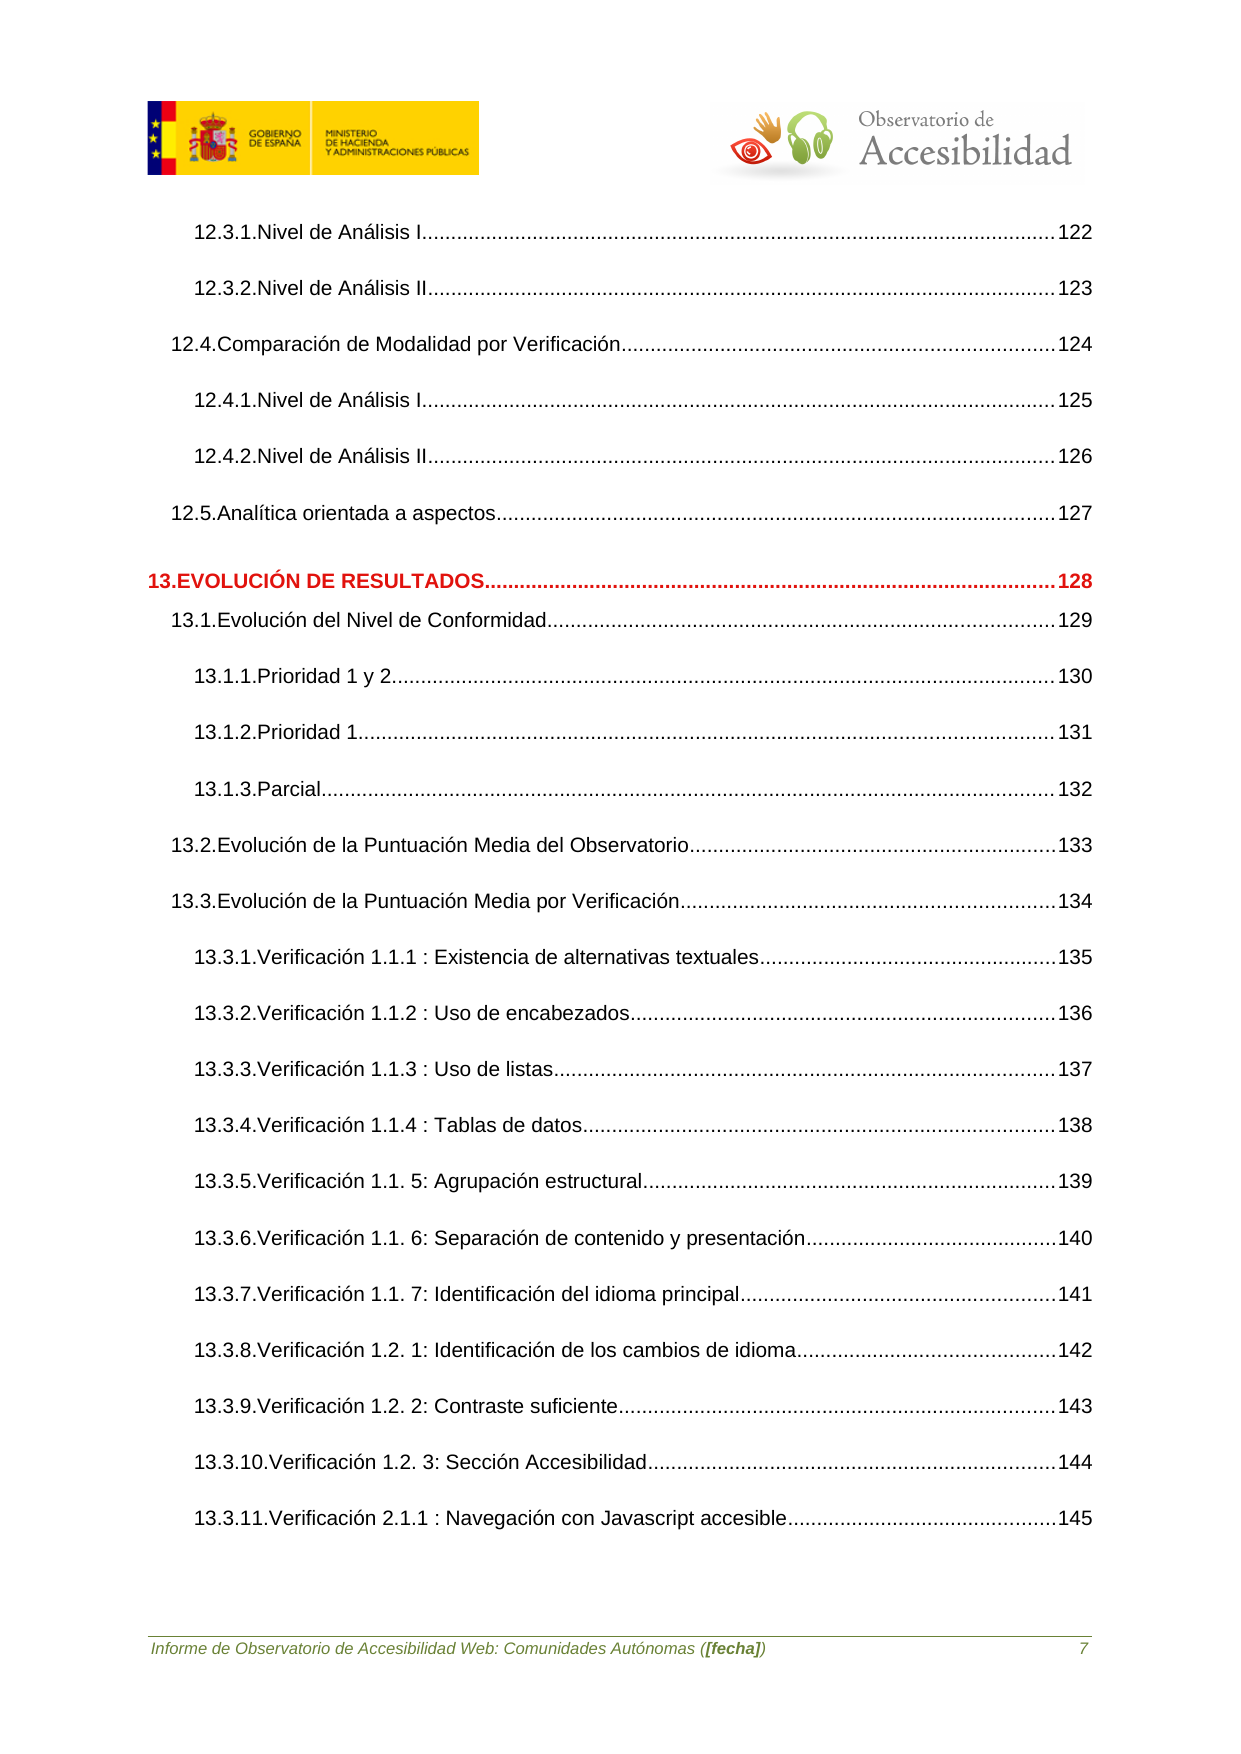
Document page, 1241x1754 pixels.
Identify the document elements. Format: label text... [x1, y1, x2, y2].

text 12.3.2.Nivel de Análisis II 123 [193, 276, 1092, 300]
text 13.3.5.Verificación 1.1. 5: Agrupación estructural 139 [193, 1169, 1092, 1193]
text 13.3.3.Verificación 1.1.3 : Uso de listas 137 [193, 1057, 1092, 1081]
text 13.1.Evolución del Nivel de Conformidad 129 [171, 608, 1092, 632]
text 13.3.Evolución de la Puntuación Media por Verificación 134 [171, 889, 1092, 913]
text 12.3.1.Nivel de Análisis I 122 [193, 220, 1092, 244]
text 12.4.Comparación de Modalidad por Verificación 124 [171, 332, 1092, 356]
text 13.3.11.Verificación 2.1.1 : Navegación con Javascript accesible 145 [193, 1506, 1092, 1530]
text 13.1.1.Prioridad 1 y 2 130 [193, 664, 1092, 688]
text 13.1.3.Parcial 132 [193, 776, 1092, 800]
text 13.3.1.Verificación 1.1.1 : Existencia de alternativas textuales 135 [193, 945, 1092, 969]
text 13.3.4.Verificación 1.1.4 : Tablas de datos 138 [193, 1113, 1092, 1137]
picture [147, 101, 479, 175]
text 13.3.10.Verificación 1.2. 3: Sección Accesibilidad 144 [193, 1450, 1092, 1474]
text 13.1.2.Prioridad 1 131 [193, 720, 1092, 744]
text 13.3.8.Verificación 1.2. 1: Identificación de los cambios de idioma 142 [193, 1338, 1092, 1362]
text 12.5.Analítica orientada a aspectos 127 [171, 500, 1092, 524]
text 13.3.9.Verificación 1.2. 2: Contraste suficiente 143 [193, 1394, 1092, 1418]
text 13.EVOLUCIÓN DE RESULTADOS 128 [148, 569, 1092, 593]
text 13.3.6.Verificación 1.1. 6: Separación de contenido y presentación 140 [193, 1226, 1092, 1249]
picture [710, 102, 1086, 185]
text 13.3.2.Verificación 1.1.2 : Uso de encabezados 136 [193, 1001, 1092, 1025]
text 13.3.7.Verificación 1.1. 7: Identificación del idioma principal 141 [193, 1282, 1092, 1306]
text 12.4.1.Nivel de Análisis I 125 [193, 388, 1092, 412]
text 13.2.Evolución de la Puntuación Media del Observatorio 133 [171, 832, 1092, 856]
text 12.4.2.Nivel de Análisis II 126 [193, 444, 1092, 468]
